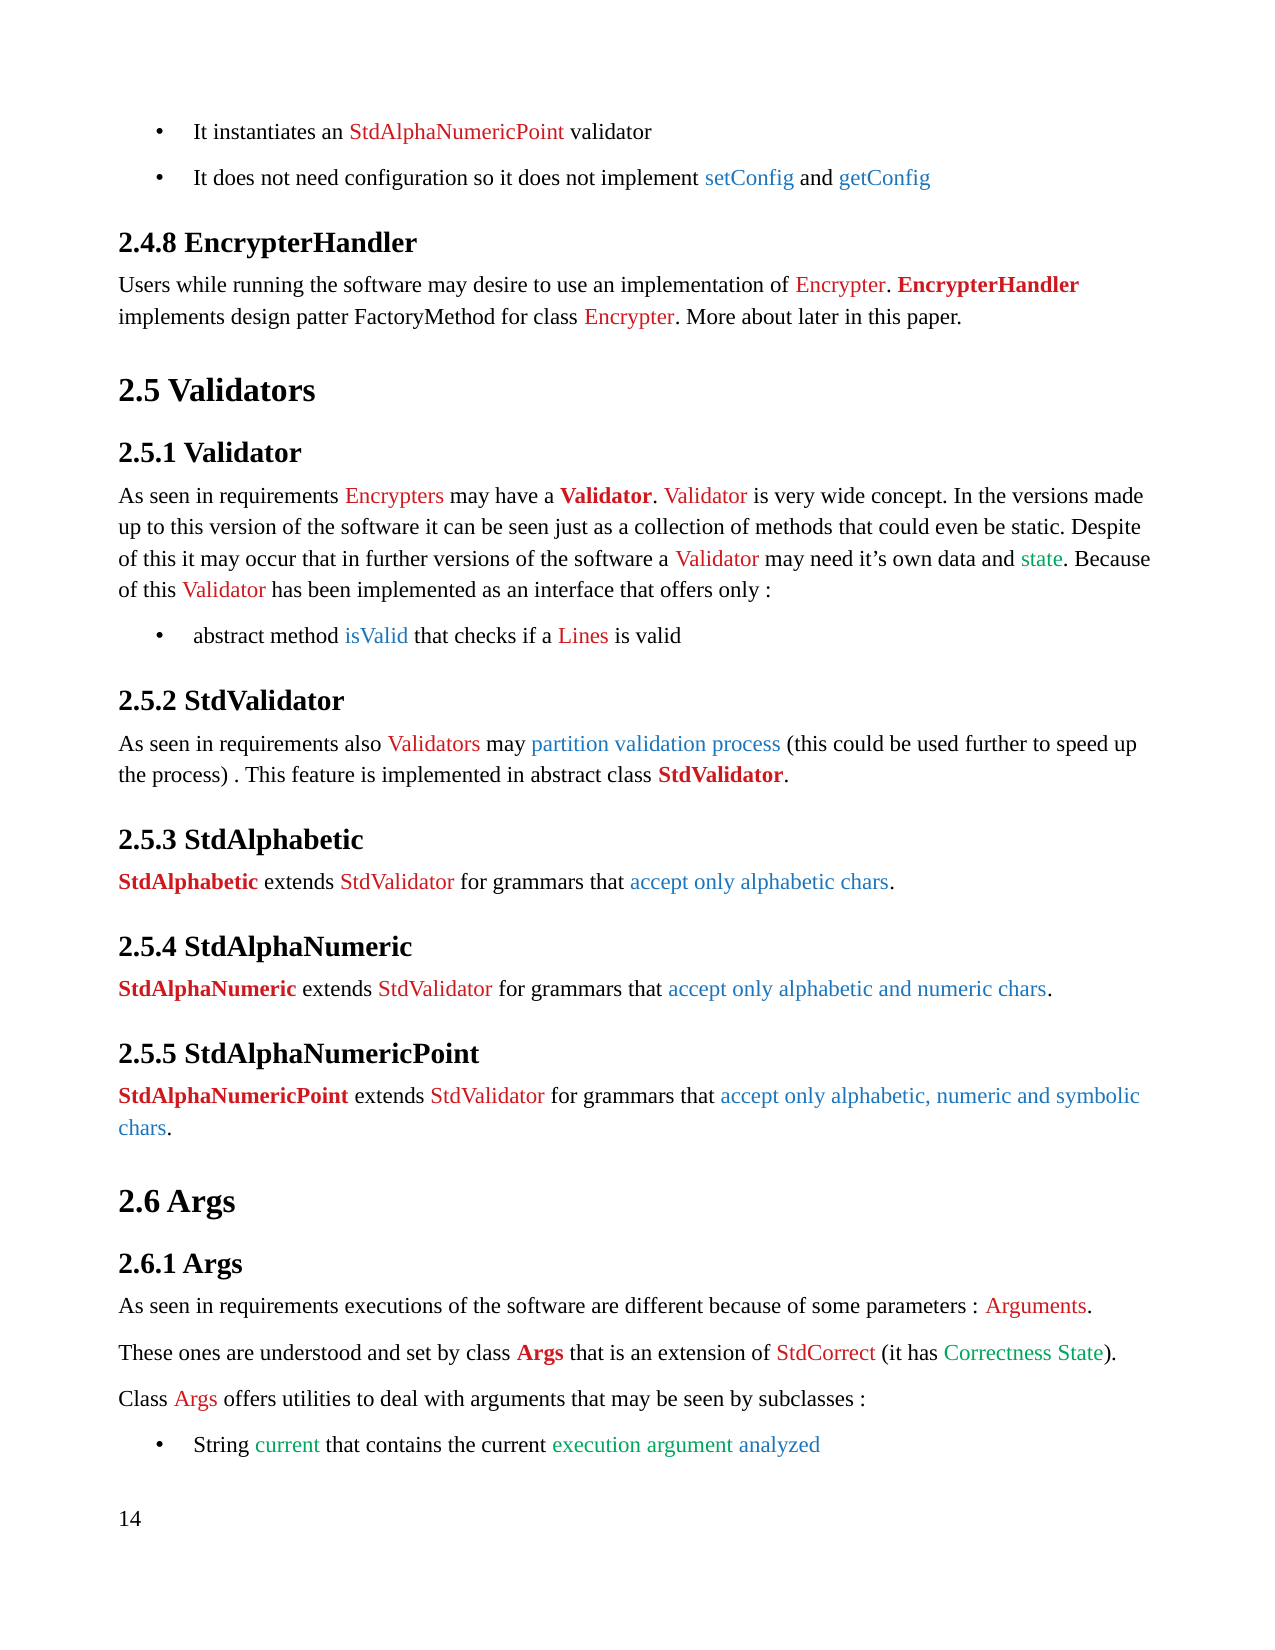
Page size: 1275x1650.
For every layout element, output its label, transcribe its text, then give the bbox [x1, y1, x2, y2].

text As seen in requirements executions of the software are different because of some parameters : Arguments. [118, 1293, 1157, 1319]
subtitle 2.5.4 StdAlphaNumeric [118, 929, 1157, 963]
text These ones are understood and set by class Args that is an extension of StdCorrect (it has Correctness State). [118, 1339, 1157, 1365]
text StdAlphaNumericPoint extends StdValidator for grammars that accept only alphabetic, numeric and symbolic chars. [118, 1082, 1157, 1140]
text Class Args offers utilities to deal with arguments that may be seen by subclasses : [118, 1385, 1157, 1411]
subtitle 2.5.1 Validator [118, 436, 1157, 469]
text As seen in requirements Encrypters may have a Validator. Validator is very wide concept. In the versions made up to this version of the software it can be seen just as a collection of methods that could even be static. Despite of this it may occur that in further versions of the software a Validator may need it’s own data and state. Because of this Validator has been implemented as an interface that offers only : [118, 482, 1157, 603]
text As seen in requirements also Validators may partition validation process (this could be used further to speed up the process) . This feature is implemented in abstract class StdValidator. [118, 729, 1157, 787]
subtitle 2.5.3 StdAlphabetic [118, 822, 1157, 856]
list abstract method isValid that checks if a Lines is valid [156, 623, 1157, 649]
list String current that contains the current execution argument analyzed [156, 1431, 1157, 1457]
text StdAlphaNumeric extends StdValidator for grammars that accept only alphabetic and numeric chars. [118, 975, 1157, 1001]
list It instantiates an StdAlphaNumericPoint validator [156, 118, 1157, 144]
list It does not need configuration so it does not implement setConfig and getConfig [156, 164, 1157, 191]
text Users while running the software may desire to use an implementation of Encrypter. EncrypterHandler implements design patter FactoryMethod for class Encrypter. More about later in this paper. [118, 271, 1157, 329]
subtitle 2.5 Validators [118, 370, 1157, 408]
subtitle 2.4.8 EncrypterHandler [118, 225, 1157, 259]
text StdAlphabetic extends StdValidator for grammars that accept only alphabetic chars. [118, 868, 1157, 894]
subtitle 2.5.5 StdAlphaNumericPoint [118, 1036, 1157, 1069]
subtitle 2.6.1 Args [118, 1246, 1157, 1280]
subtitle 2.6 Args [118, 1181, 1157, 1219]
subtitle 2.5.2 StdValidator [118, 683, 1157, 717]
